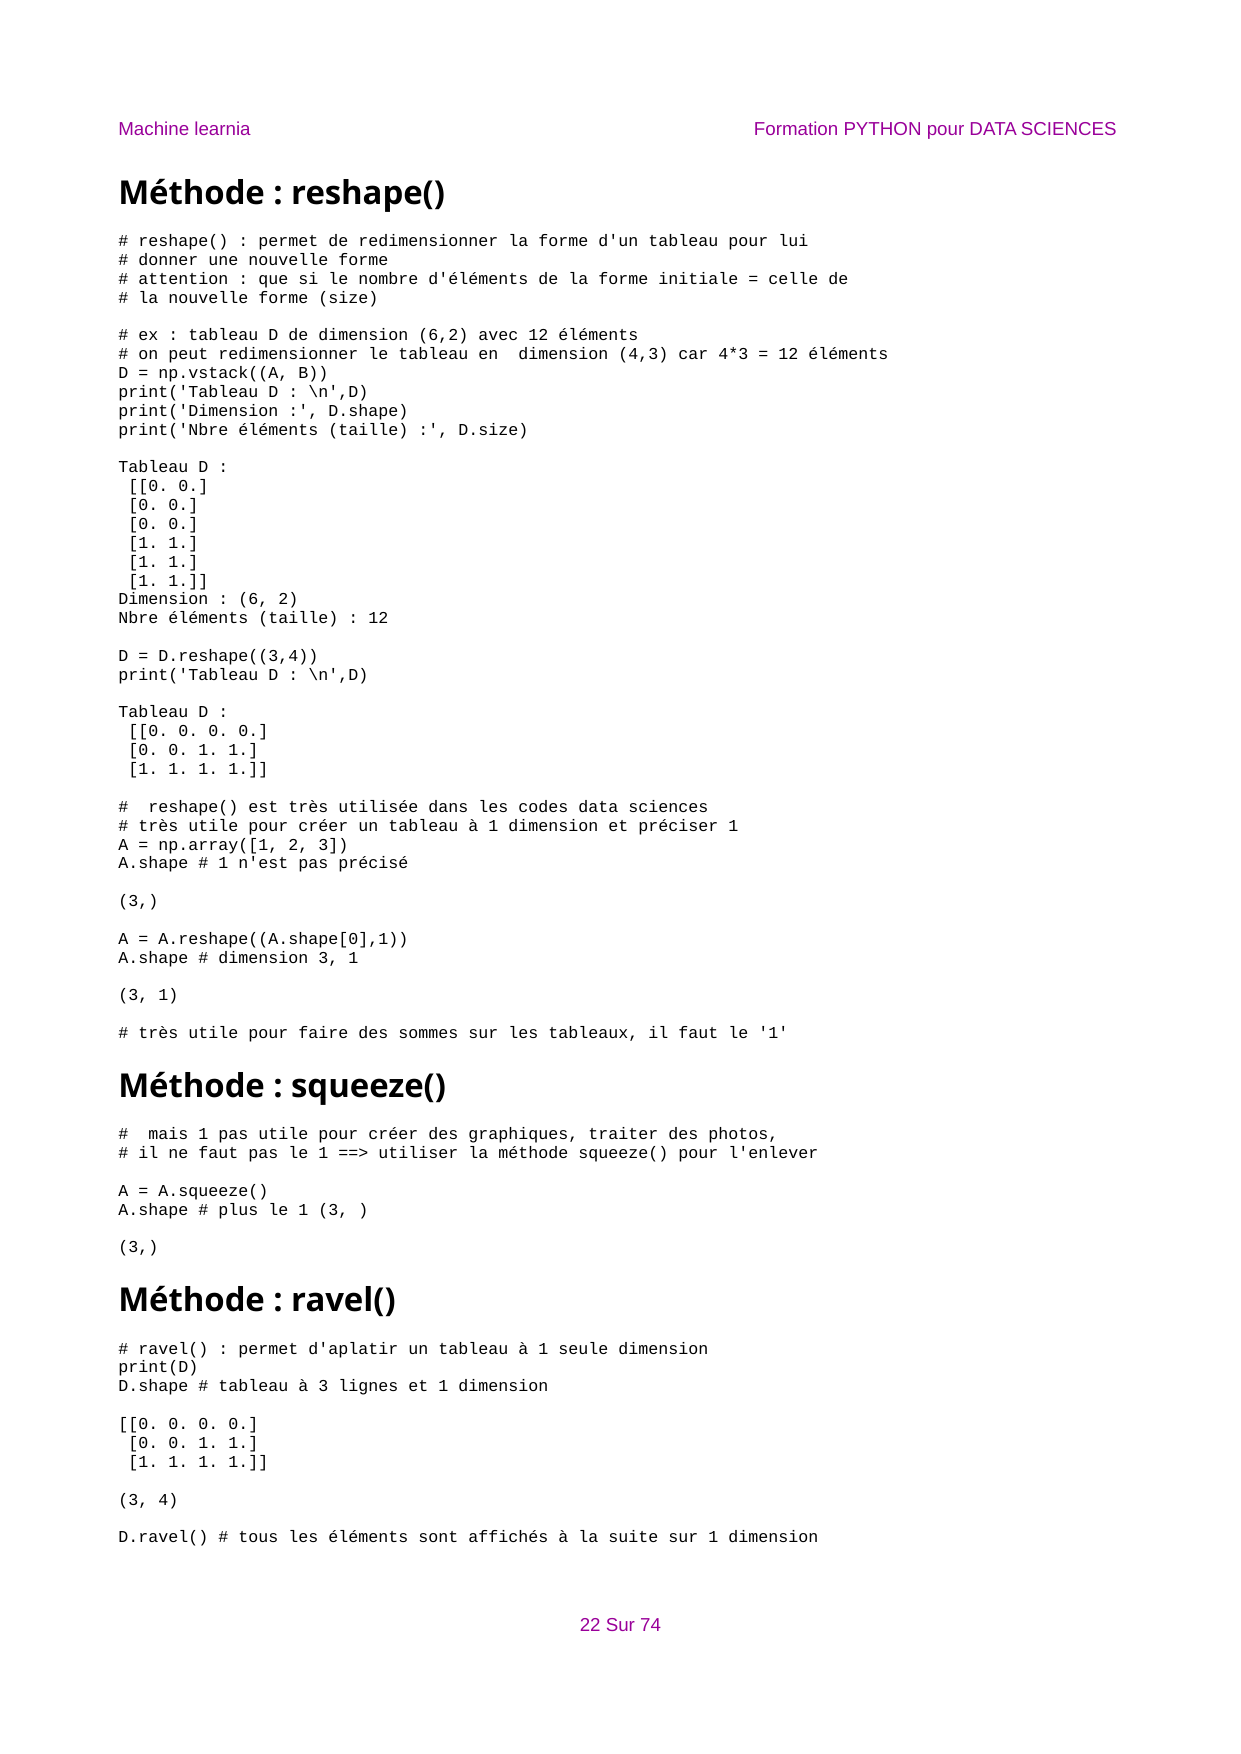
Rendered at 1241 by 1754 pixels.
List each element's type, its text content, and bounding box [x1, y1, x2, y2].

text [1. 1. 1. 1.]] [118, 1453, 1122, 1472]
text # on peut redimensionner le tableau en dimension (4,3) car 4*3 = 12 éléments [118, 346, 1122, 365]
subtitle Méthode : reshape() [118, 169, 1122, 214]
text [1. 1.] [118, 553, 1122, 572]
text # il ne faut pas le 1 ==> utiliser la méthode squeeze() pour l'enlever [118, 1145, 1122, 1163]
text [0. 0.] [118, 497, 1122, 516]
text # la nouvelle forme (size) [118, 289, 1122, 308]
text (3,) [118, 1239, 1122, 1258]
text [1. 1.] [118, 534, 1122, 553]
text D = np.vstack((A, B)) [118, 365, 1122, 383]
text # très utile pour créer un tableau à 1 dimension et préciser 1 [118, 817, 1122, 836]
text print('Dimension :', D.shape) [118, 402, 1122, 421]
text # donner une nouvelle forme [118, 252, 1122, 270]
text A = A.reshape((A.shape[0],1)) [118, 930, 1122, 949]
text D.ravel() # tous les éléments sont affichés à la suite sur 1 dimension [118, 1529, 1122, 1548]
subtitle Méthode : ravel() [118, 1277, 1122, 1321]
text print('Tableau D : \n',D) [118, 383, 1122, 402]
text [[0. 0. 0. 0.] [118, 723, 1122, 742]
text [[0. 0.] [118, 478, 1122, 497]
text [1. 1.]] [118, 572, 1122, 591]
text [0. 0. 1. 1.] [118, 1434, 1122, 1453]
text Tableau D : [118, 459, 1122, 478]
text # reshape() : permet de redimensionner la forme d'un tableau pour lui [118, 233, 1122, 252]
text A.shape # 1 n'est pas précisé [118, 855, 1122, 874]
text # reshape() est très utilisée dans les codes data sciences [118, 798, 1122, 817]
text [1. 1. 1. 1.]] [118, 761, 1122, 779]
text print(D) [118, 1359, 1122, 1378]
text A = np.array([1, 2, 3]) [118, 836, 1122, 855]
text (3, 1) [118, 987, 1122, 1006]
text Tableau D : [118, 704, 1122, 723]
text (3, 4) [118, 1491, 1122, 1510]
text A.shape # dimension 3, 1 [118, 949, 1122, 968]
text [0. 0. 1. 1.] [118, 742, 1122, 761]
subtitle Méthode : squeeze() [118, 1062, 1122, 1107]
text print('Tableau D : \n',D) [118, 666, 1122, 685]
text Nbre éléments (taille) : 12 [118, 610, 1122, 629]
text # très utile pour faire des sommes sur les tableaux, il faut le '1' [118, 1024, 1122, 1043]
text (3,) [118, 893, 1122, 911]
text D.shape # tableau à 3 lignes et 1 dimension [118, 1378, 1122, 1397]
text A = A.squeeze() [118, 1182, 1122, 1201]
text D = D.reshape((3,4)) [118, 647, 1122, 666]
text [0. 0.] [118, 516, 1122, 534]
text # ex : tableau D de dimension (6,2) avec 12 éléments [118, 327, 1122, 346]
text A.shape # plus le 1 (3, ) [118, 1201, 1122, 1220]
text # mais 1 pas utile pour créer des graphiques, traiter des photos, [118, 1126, 1122, 1145]
text # ravel() : permet d'aplatir un tableau à 1 seule dimension [118, 1340, 1122, 1359]
text # attention : que si le nombre d'éléments de la forme initiale = celle de [118, 270, 1122, 289]
text [[0. 0. 0. 0.] [118, 1416, 1122, 1434]
text Dimension : (6, 2) [118, 591, 1122, 610]
text print('Nbre éléments (taille) :', D.size) [118, 421, 1122, 440]
